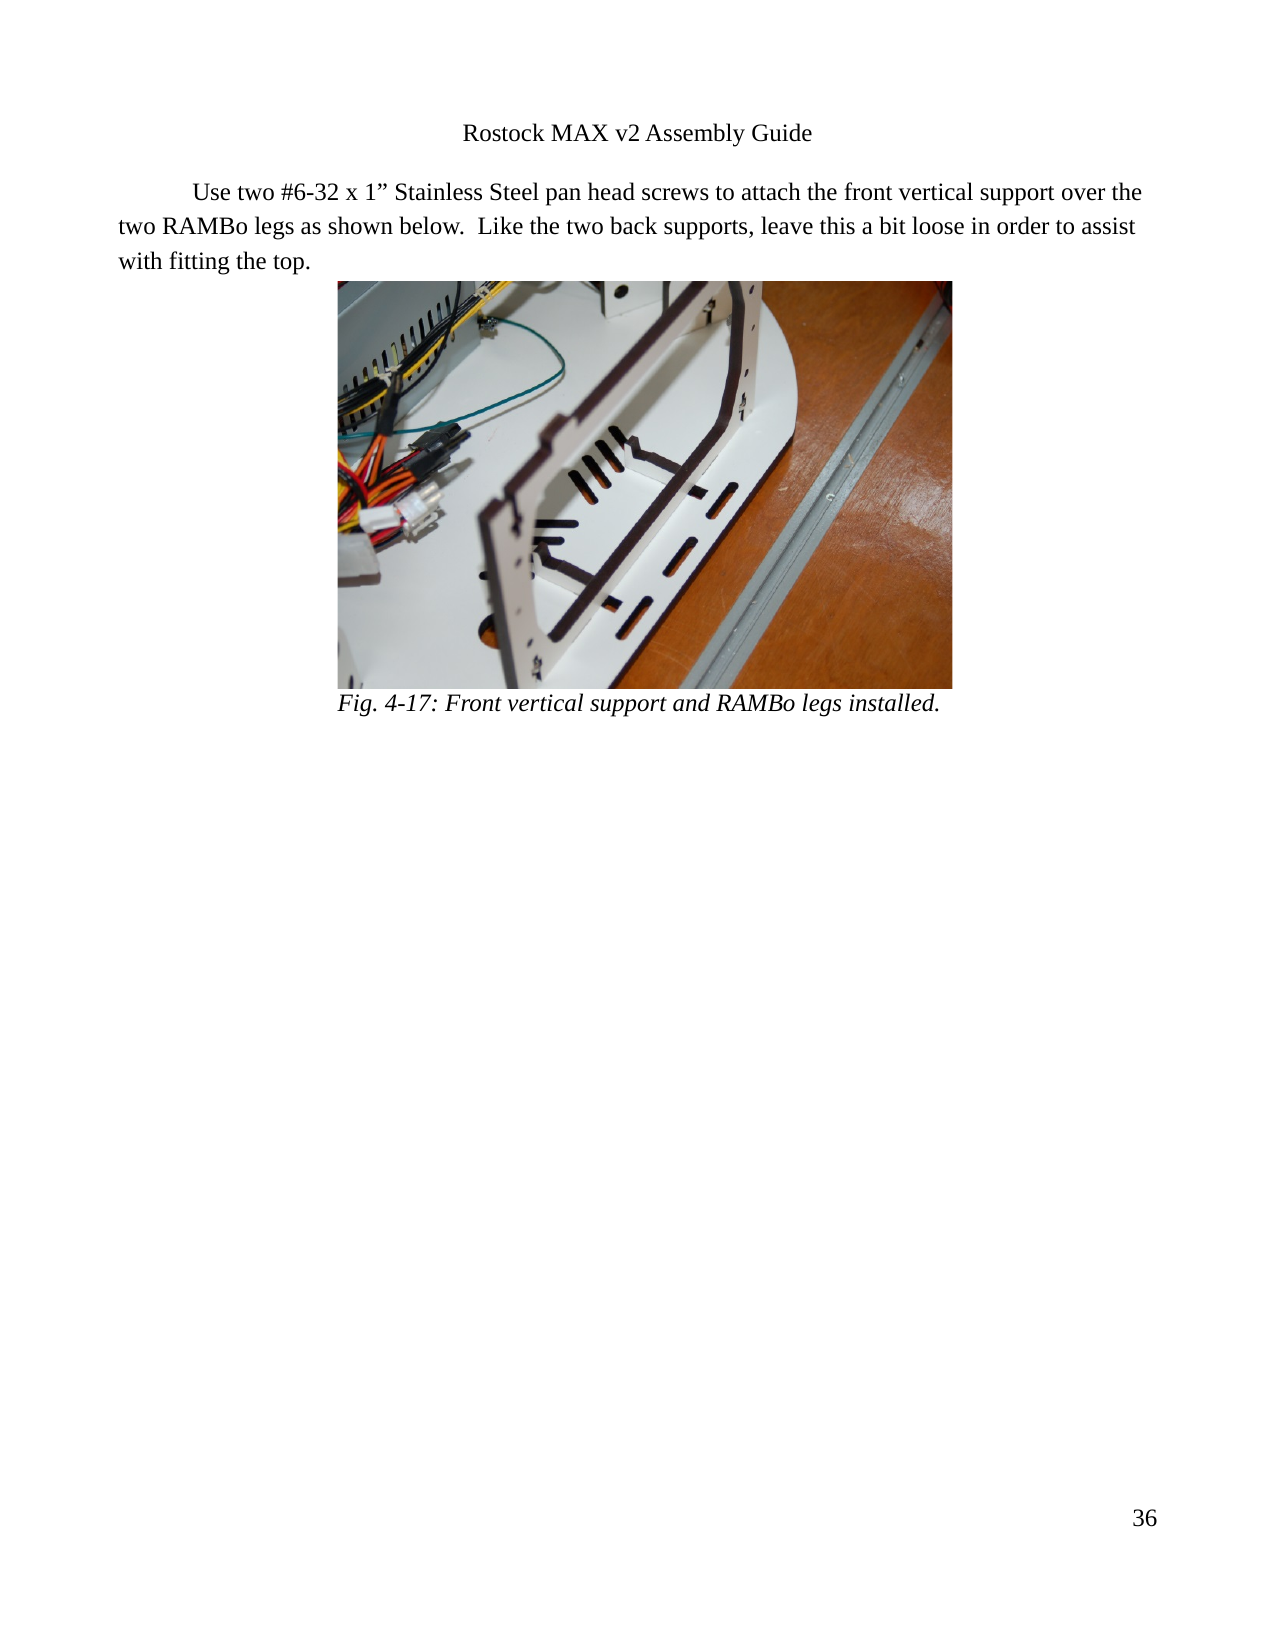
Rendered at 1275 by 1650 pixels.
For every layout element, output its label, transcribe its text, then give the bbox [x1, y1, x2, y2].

text Fig. 4-17: Front vertical support and RAMBo legs installed. [337, 689, 952, 717]
text Use two #6-32 x 1” Stainless Steel pan head screws to attach the front vertical support over the two RAMBo legs as shown below. Like the two back supports, leave this a bit loose in order to assist with fitting the top. [118, 177, 1157, 274]
picture [337, 281, 953, 689]
